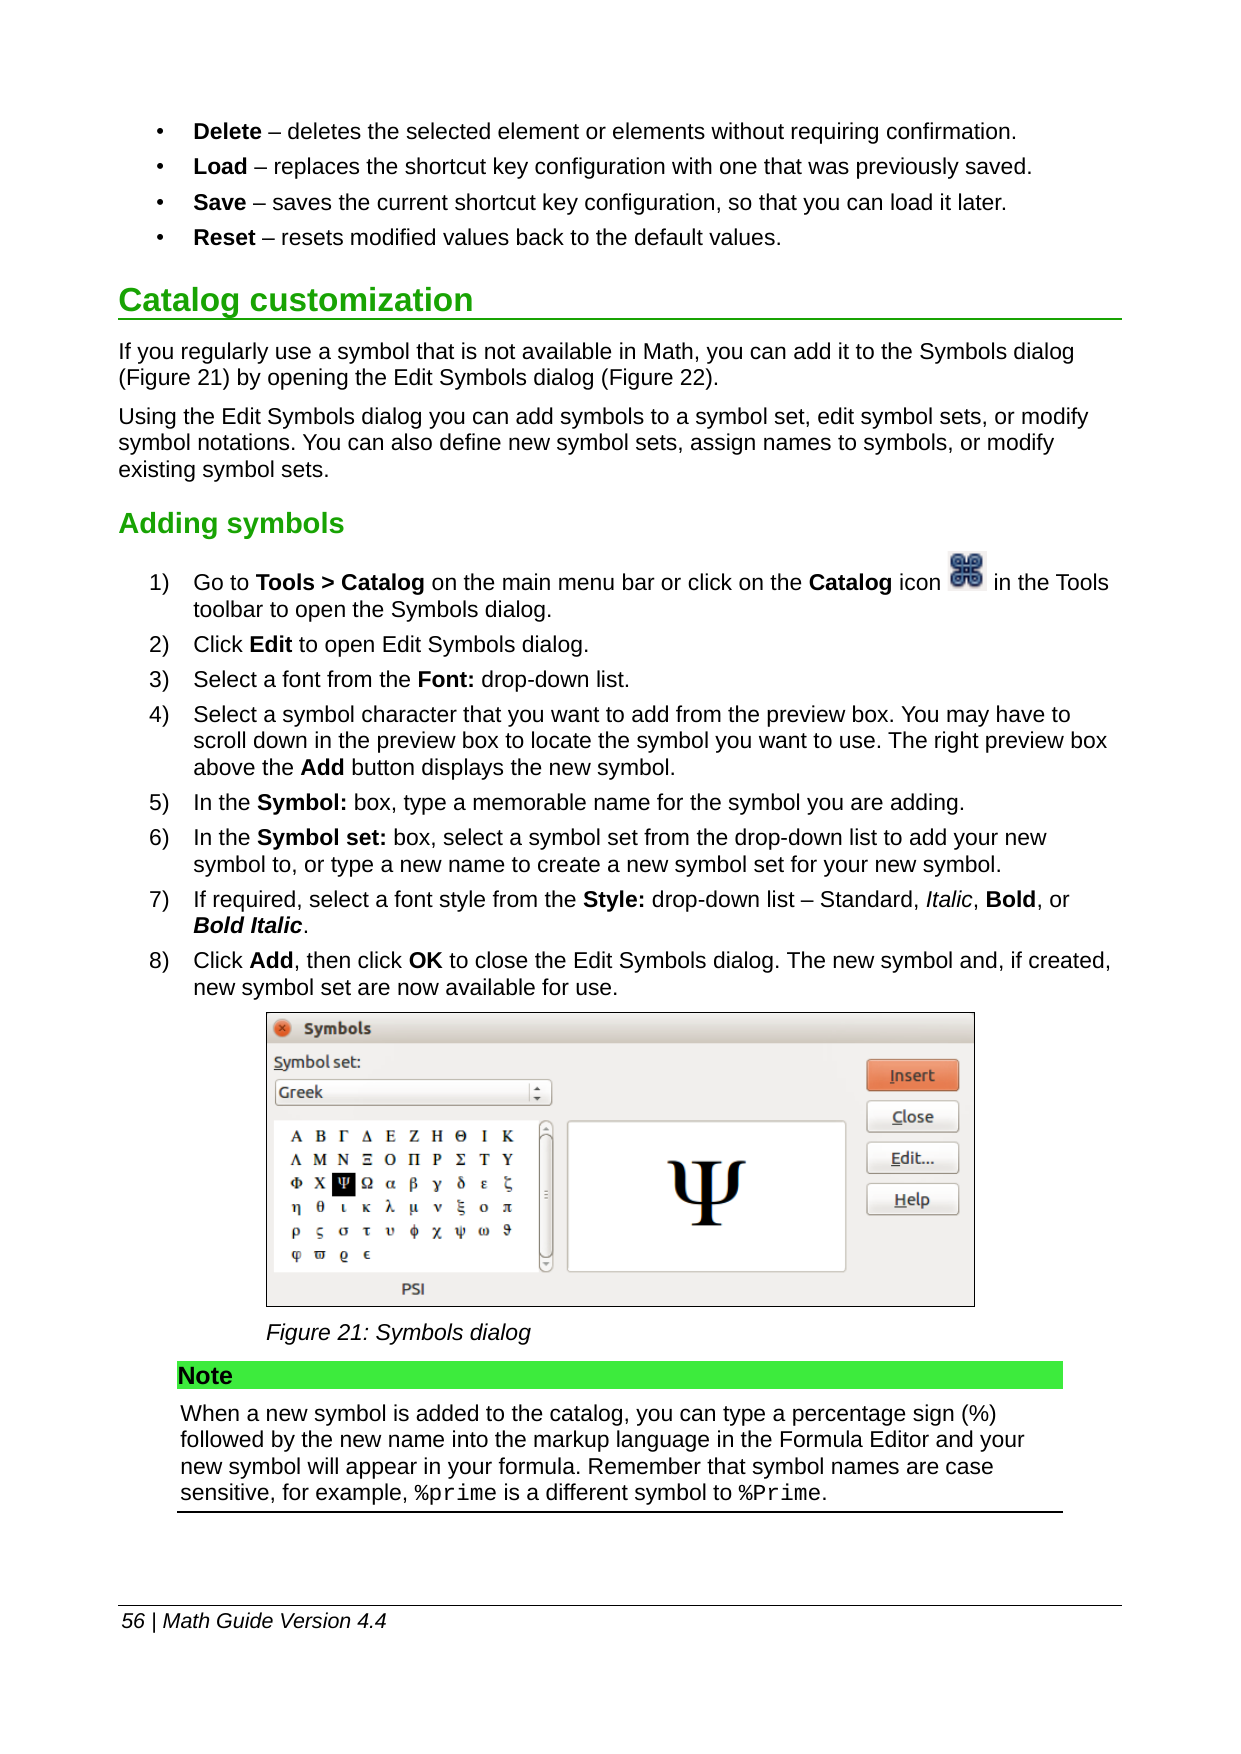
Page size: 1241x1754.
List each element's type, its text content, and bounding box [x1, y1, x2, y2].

text Figure 21: Symbols dialog [266, 1318, 974, 1345]
list Click Edit to open Edit Symbols dialog. [169, 631, 1122, 657]
list Load – replaces the shortcut key configuration with one that was previously saved. [156, 153, 1122, 180]
list Go to Tools > Catalog on the main menu bar or click on the Catalog icon in the Tools toolbar to open the Symbols dialog. [169, 551, 1122, 622]
list Select a symbol character that you want to add from the preview box. You may have to scroll down in the preview box to locate the symbol you want to use. The right preview box above the Add button displays the new symbol. [169, 701, 1122, 780]
list Delete – deletes the selected element or elements without requiring confirmation. [156, 118, 1122, 144]
text Using the Edit Symbols dialog you can add symbols to a symbol set, edit symbol sets, or modify symbol notations. You can also define new symbol sets, assign names to symbols, or modify existing symbol sets. [118, 403, 1122, 482]
text When a new symbol is added to the catalog, you can type a percentage sign (%) followed by the new name into the markup language in the Formula Editor and your new symbol will appear in your formula. Remember that symbol names are case sensitive, for example, %prime is a different symbol to %Prime. [177, 1397, 1063, 1511]
list If required, select a font style from the Style: drop-down list – Standard, Italic, Bold, or Bold Italic. [169, 886, 1122, 938]
list Click Add, then click OK to close the Edit Symbols dialog. The new symbol and, if created, new symbol set are now available for use. [169, 947, 1122, 1000]
subtitle Note [177, 1361, 1063, 1389]
subtitle Adding symbols [118, 506, 1122, 539]
picture [947, 551, 987, 591]
list Reset – resets modified values back to the default values. [156, 224, 1122, 250]
list In the Symbol: box, type a memorable name for the symbol you are adding. [169, 789, 1122, 815]
subtitle Catalog customization [118, 279, 1122, 318]
text If you regularly use a symbol that is not available in Math, you can add it to the Symbols dialog (Figure 21) by opening the Edit Symbols dialog (Figure 22). [118, 338, 1122, 391]
picture [267, 1013, 974, 1306]
list Select a font from the Font: drop-down list. [169, 666, 1122, 692]
list In the Symbol set: box, select a symbol set from the drop-down list to add your new symbol to, or type a new name to create a new symbol set for your new symbol. [169, 824, 1122, 877]
list Save – saves the current shortcut key configuration, so that you can load it later. [156, 188, 1122, 215]
